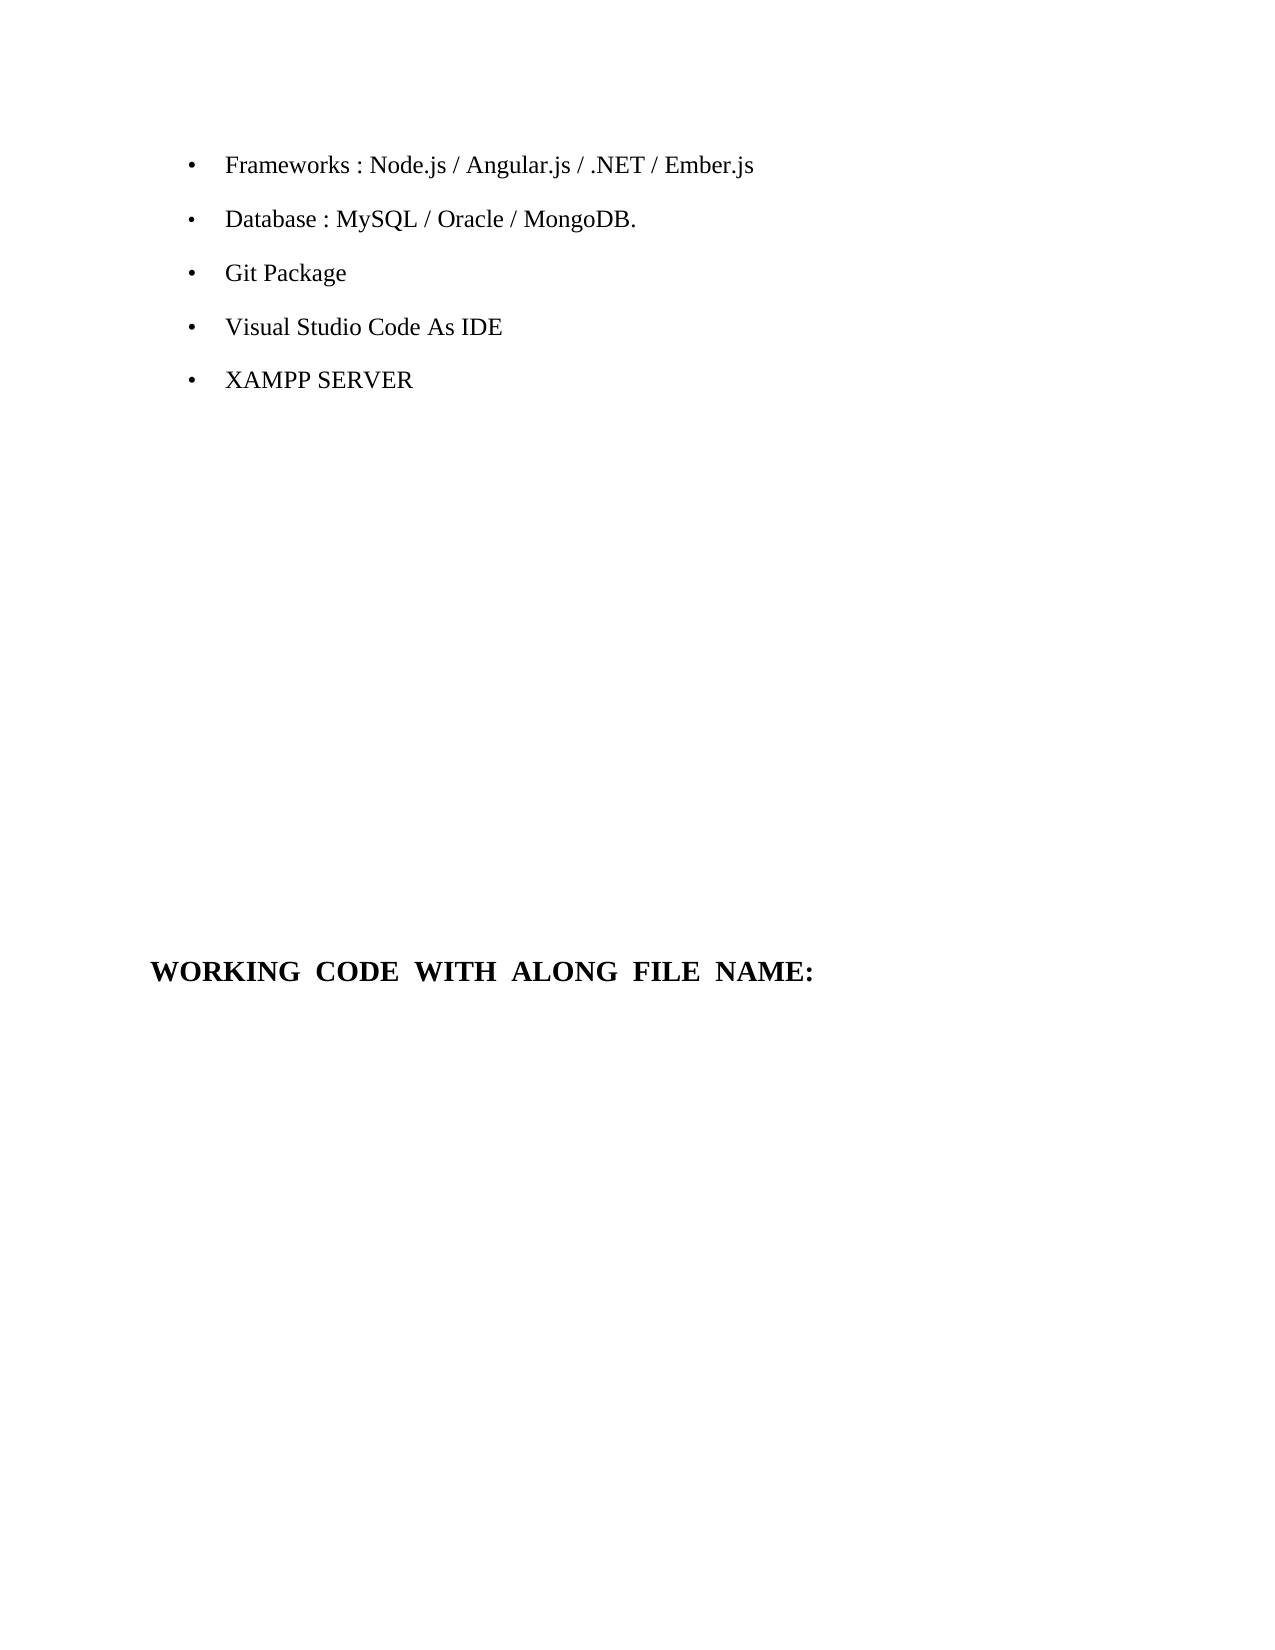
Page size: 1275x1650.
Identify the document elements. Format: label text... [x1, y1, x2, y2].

list XAMPP SERVER [187, 365, 1125, 394]
text WORKING CODE WITH ALONG FILE NAME: [150, 954, 1125, 987]
list Database : MySQL / Oracle / MongoDB. [187, 204, 1125, 233]
list Git Package [187, 258, 1125, 286]
list Frameworks : Node.js / Angular.js / .NET / Ember.js [187, 150, 1125, 179]
list Visual Studio Code As IDE [187, 312, 1125, 340]
